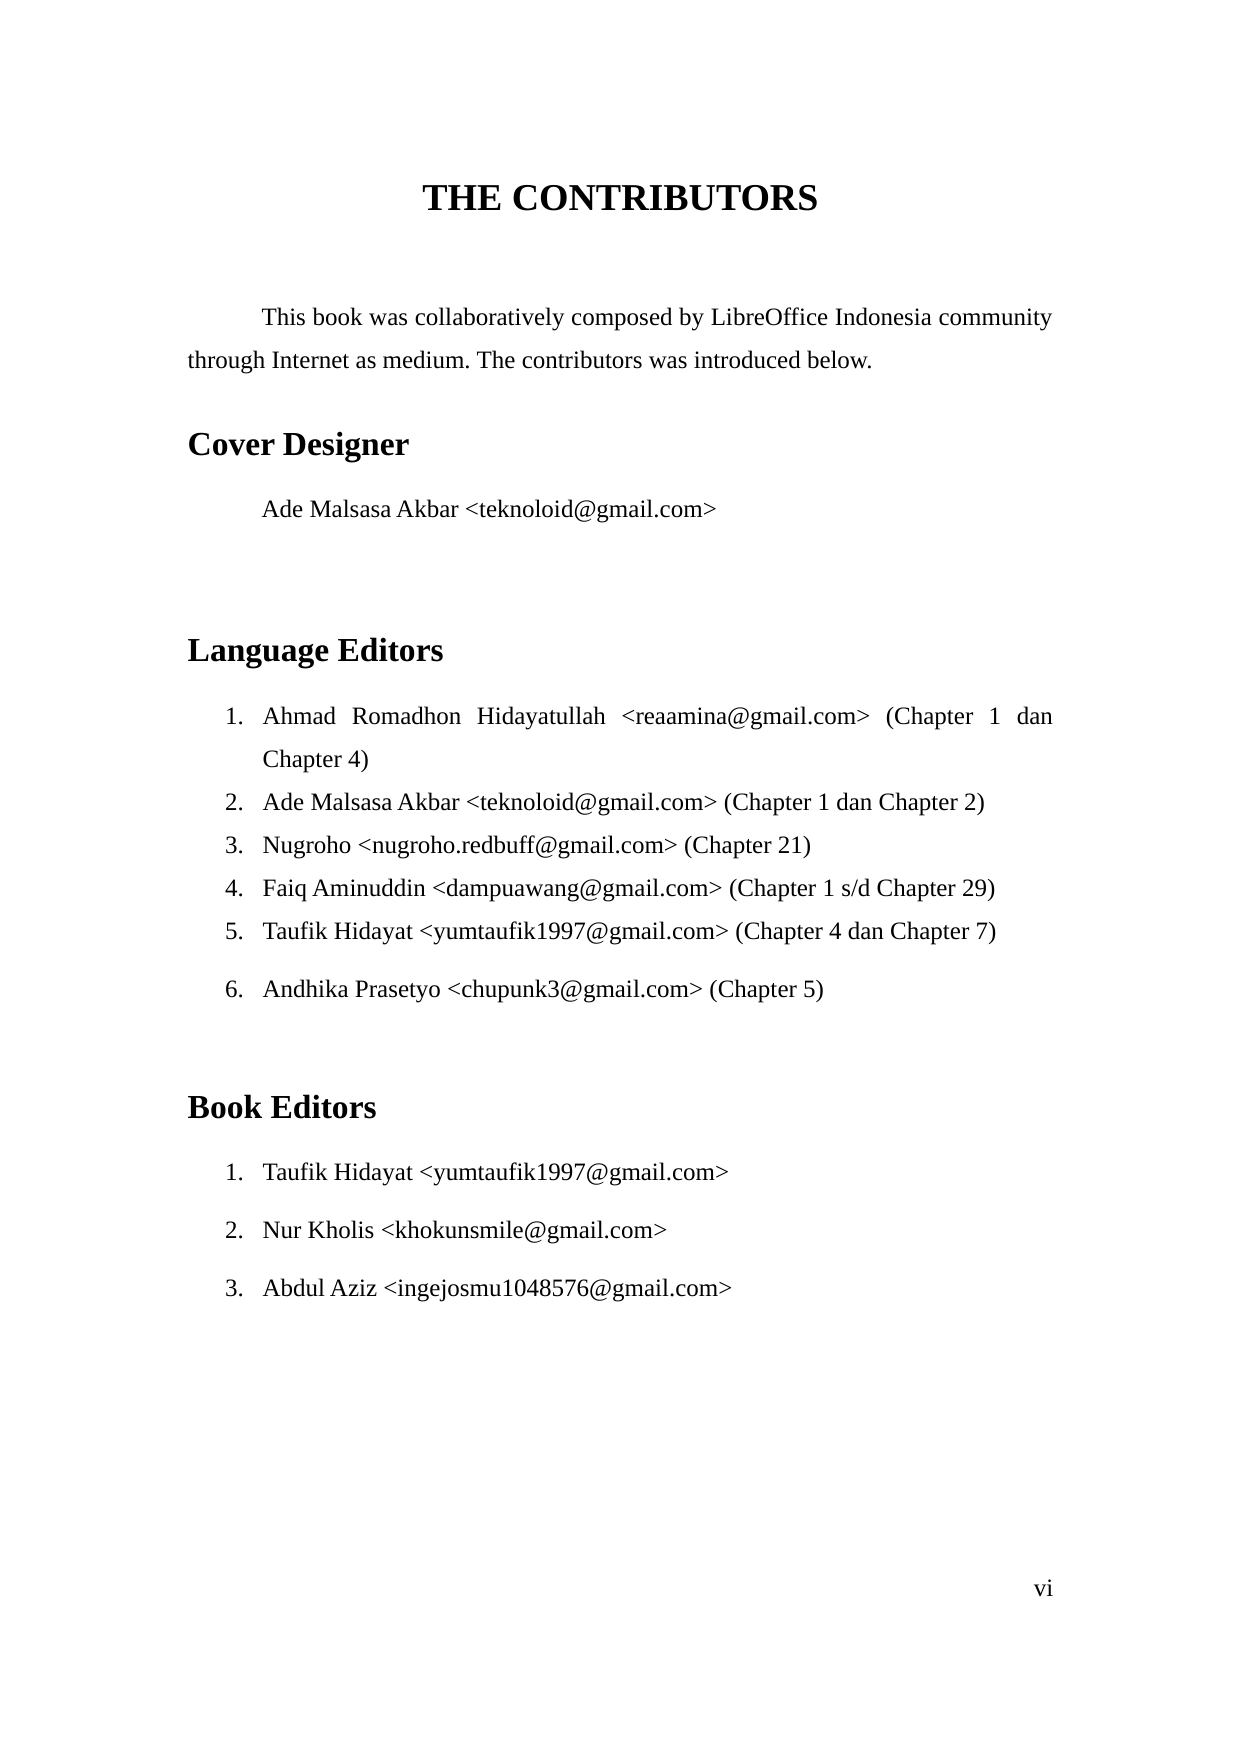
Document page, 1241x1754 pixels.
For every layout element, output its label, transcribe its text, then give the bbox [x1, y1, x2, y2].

list Ade Malsasa Akbar <teknoloid@gmail.com> (Chapter 1 dan Chapter 2) [225, 787, 1053, 816]
list Nugroho <nugroho.redbuff@gmail.com> (Chapter 21) [225, 830, 1053, 859]
list Taufik Hidayat <yumtaufik1997@gmail.com> (Chapter 4 dan Chapter 7) [225, 916, 1053, 945]
text This book was collaboratively composed by LibreOffice Indonesia community through Internet as medium. The contributors was introduced below. [187, 302, 1053, 374]
subtitle Cover Designer [187, 424, 1053, 462]
text Ade Malsasa Akbar <teknoloid@gmail.com> [187, 494, 1053, 523]
list Faiq Aminuddin <dampuawang@gmail.com> (Chapter 1 s/d Chapter 29) [225, 873, 1053, 902]
subtitle Language Editors [187, 630, 1053, 669]
list Abdul Aziz <ingejosmu1048576@gmail.com> [225, 1273, 1053, 1302]
list Nur Kholis <khokunsmile@gmail.com> [225, 1215, 1053, 1244]
list Andhika Prasetyo <chupunk3@gmail.com> (Chapter 5) [225, 974, 1053, 1003]
list Ahmad Romadhon Hidayatullah <reaamina@gmail.com> (Chapter 1 dan Chapter 4) [225, 701, 1053, 773]
subtitle THE CONTRIBUTORS [187, 175, 1053, 219]
list Taufik Hidayat <yumtaufik1997@gmail.com> [225, 1157, 1053, 1186]
subtitle Book Editors [187, 1087, 1053, 1126]
